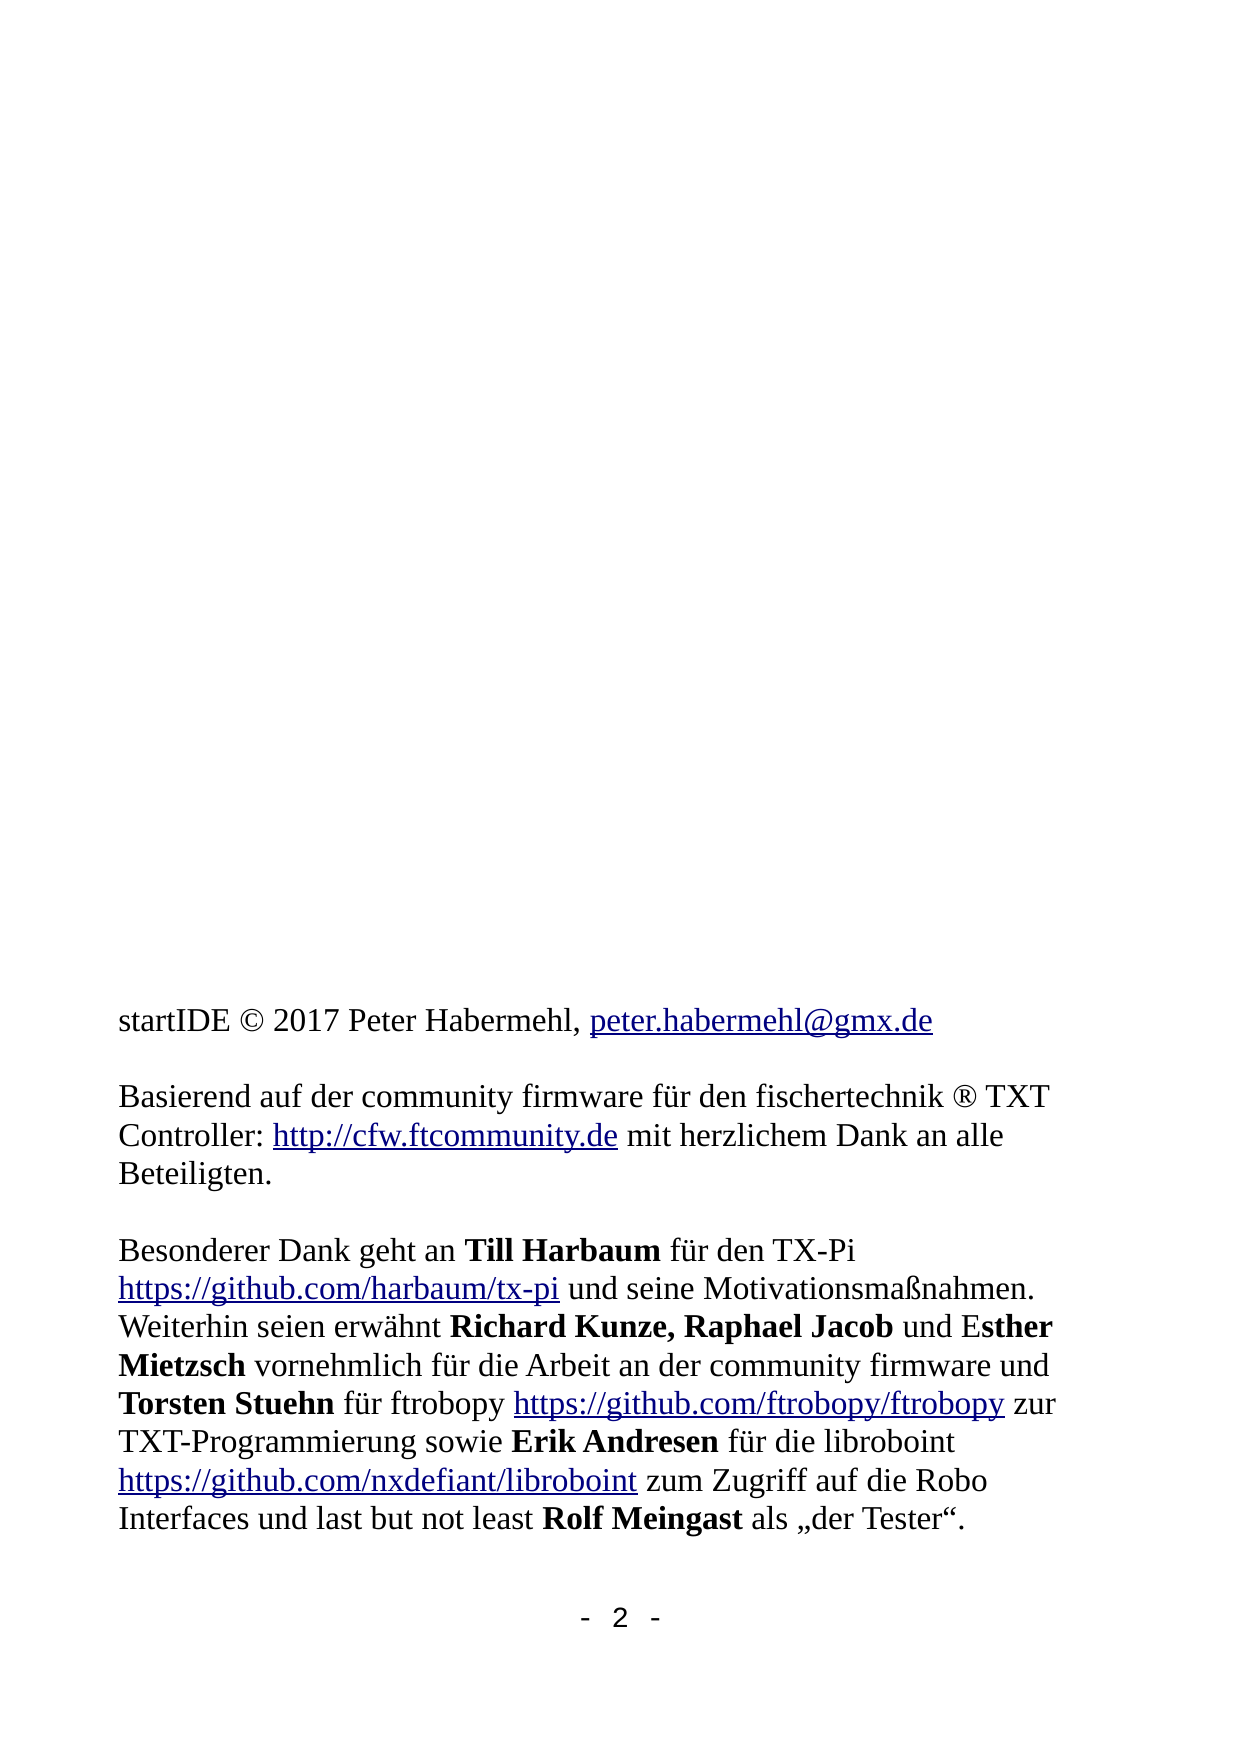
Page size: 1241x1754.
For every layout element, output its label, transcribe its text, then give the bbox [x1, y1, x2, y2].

text Besonderer Dank geht an Till Harbaum für den TX-Pi https://github.com/harbaum/tx-pi und seine Motivationsmaßnahmen. [118, 1230, 1122, 1306]
text Weiterhin seien erwähnt Richard Kunze, Raphael Jacob und Esther Mietzsch vornehmlich für die Arbeit an der community firmware und Torsten Stuehn für ftrobopy https://github.com/ftrobopy/ftrobopy zur TXT-Programmierung sowie Erik Andresen für die libroboint https://github.com/nxdefiant/libroboint zum Zugriff auf die Robo Interfaces und last but not least Rolf Meingast als „der Tester“. [118, 1306, 1122, 1536]
text Basierend auf der community firmware für den fischertechnik ® TXT Controller: http://cfw.ftcommunity.de mit herzlichem Dank an alle Beteiligten. [118, 1076, 1122, 1191]
text startIDE © 2017 Peter Habermehl, peter.habermehl@gmx.de [118, 1000, 1122, 1038]
